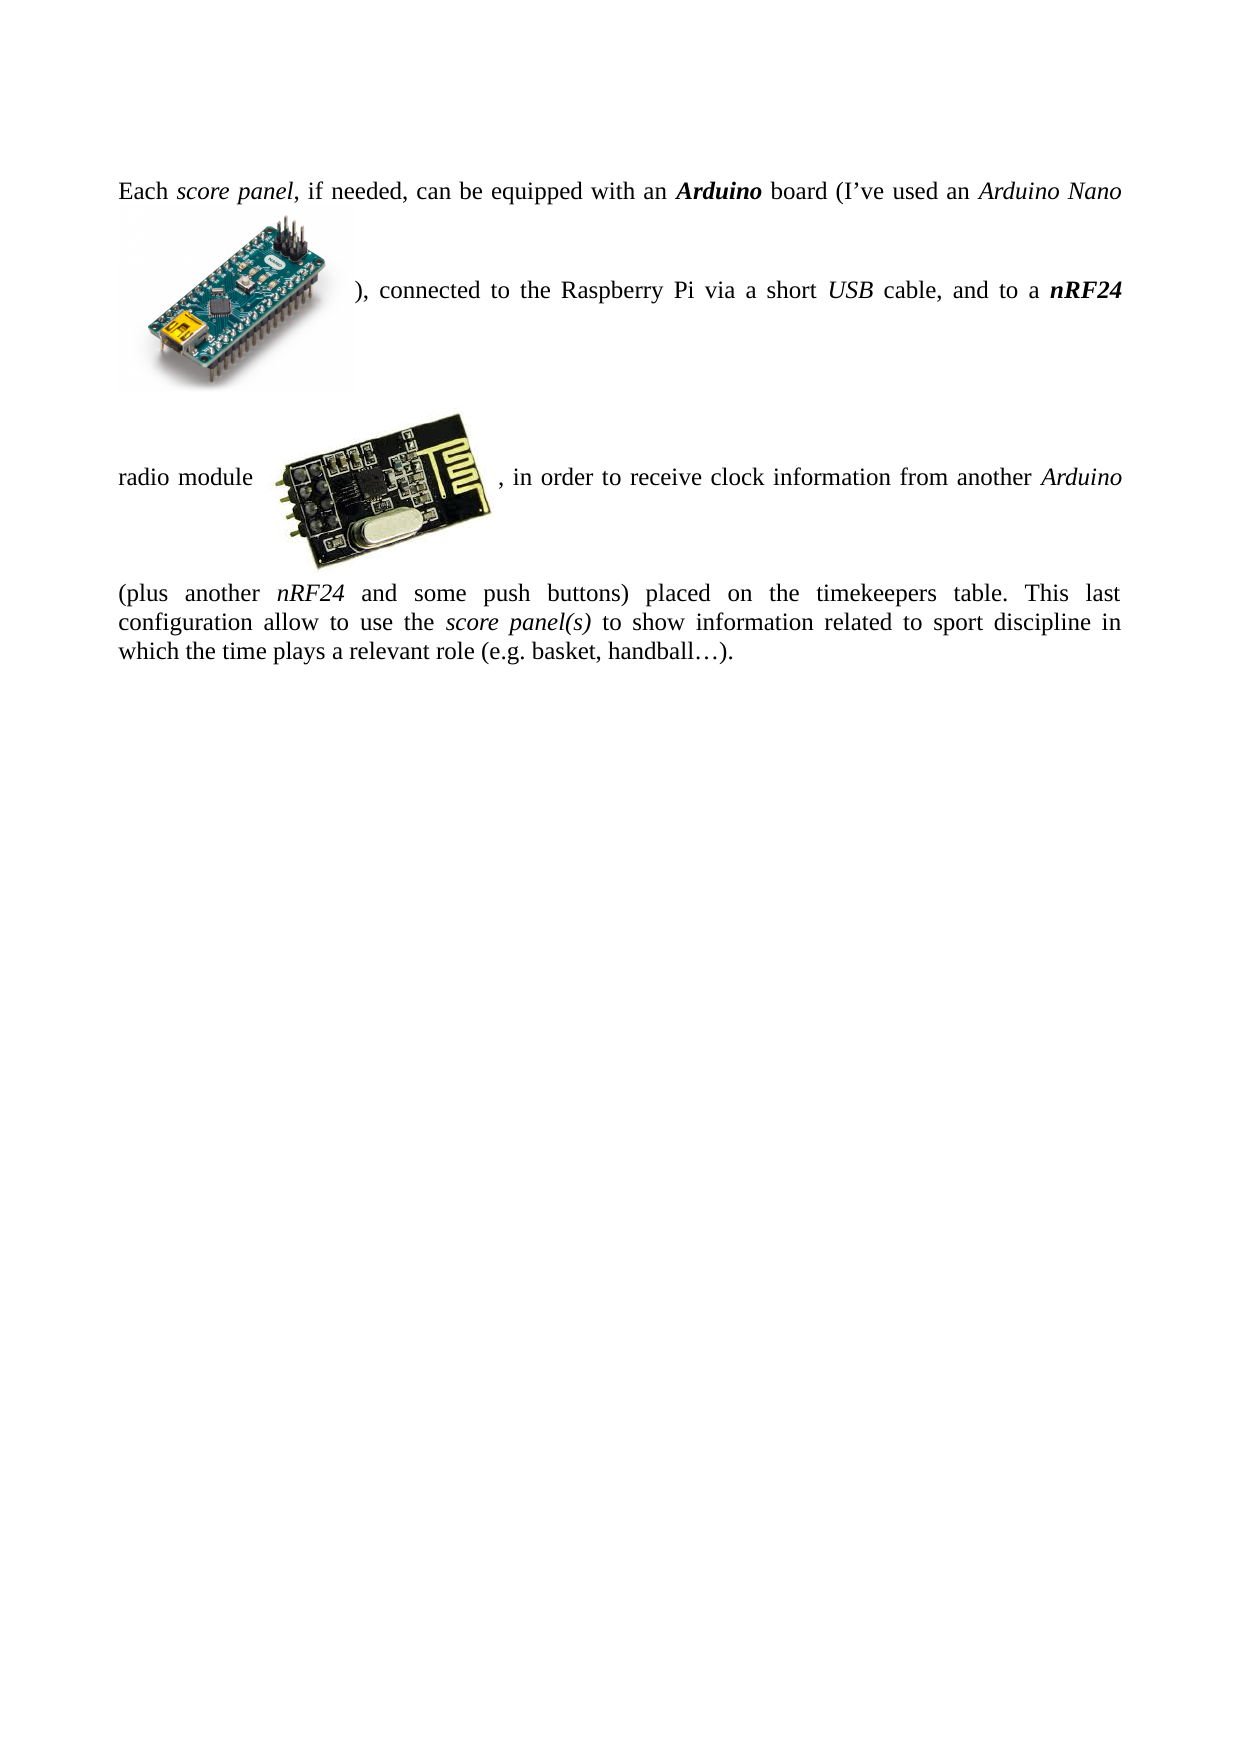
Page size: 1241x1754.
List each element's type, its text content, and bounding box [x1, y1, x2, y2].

text Each score panel, if needed, can be equipped with an Arduino board (I’ve used an Arduino Nano ), connected to the Raspberry Pi via a short USB cable, and to a nRF24 radio module , in order to receive clock information from another Arduino (plus another nRF24 and some push buttons) placed on the timekeepers table. This last configuration allow to use the score panel(s) to show information related to sport discipline in which the time plays a relevant role (e.g. basket, handball…). [118, 176, 1122, 664]
picture [118, 205, 498, 579]
